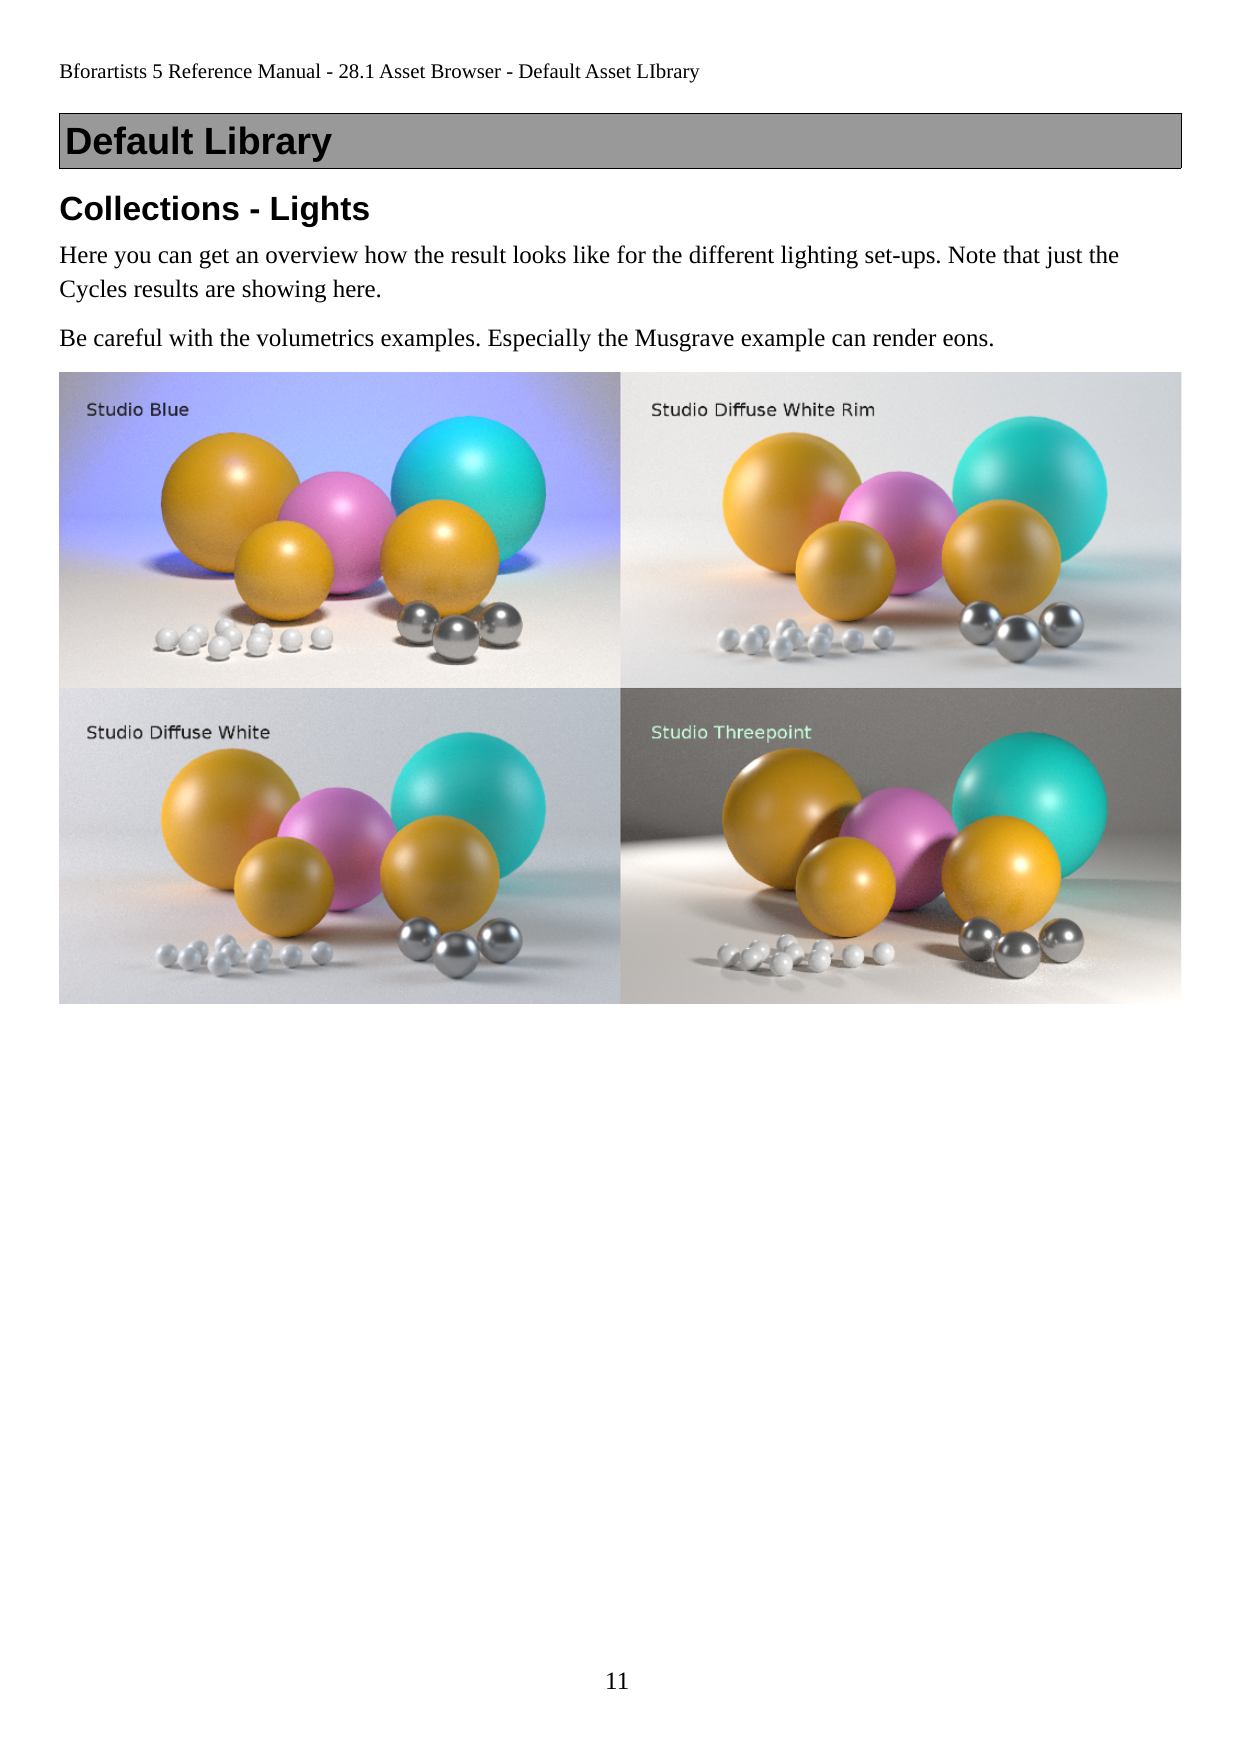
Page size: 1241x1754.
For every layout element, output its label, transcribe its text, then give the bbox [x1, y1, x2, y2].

picture [59, 372, 1182, 1004]
subtitle Collections - Lights [59, 189, 1181, 227]
table_header Default Library [60, 114, 1181, 168]
text Here you can get an overview how the result looks like for the different lighting set-ups. Note that just the Cycles results are showing here. [59, 240, 1181, 303]
text Be careful with the volumetrics examples. Especially the Musgrave example can render eons. [59, 323, 1181, 352]
